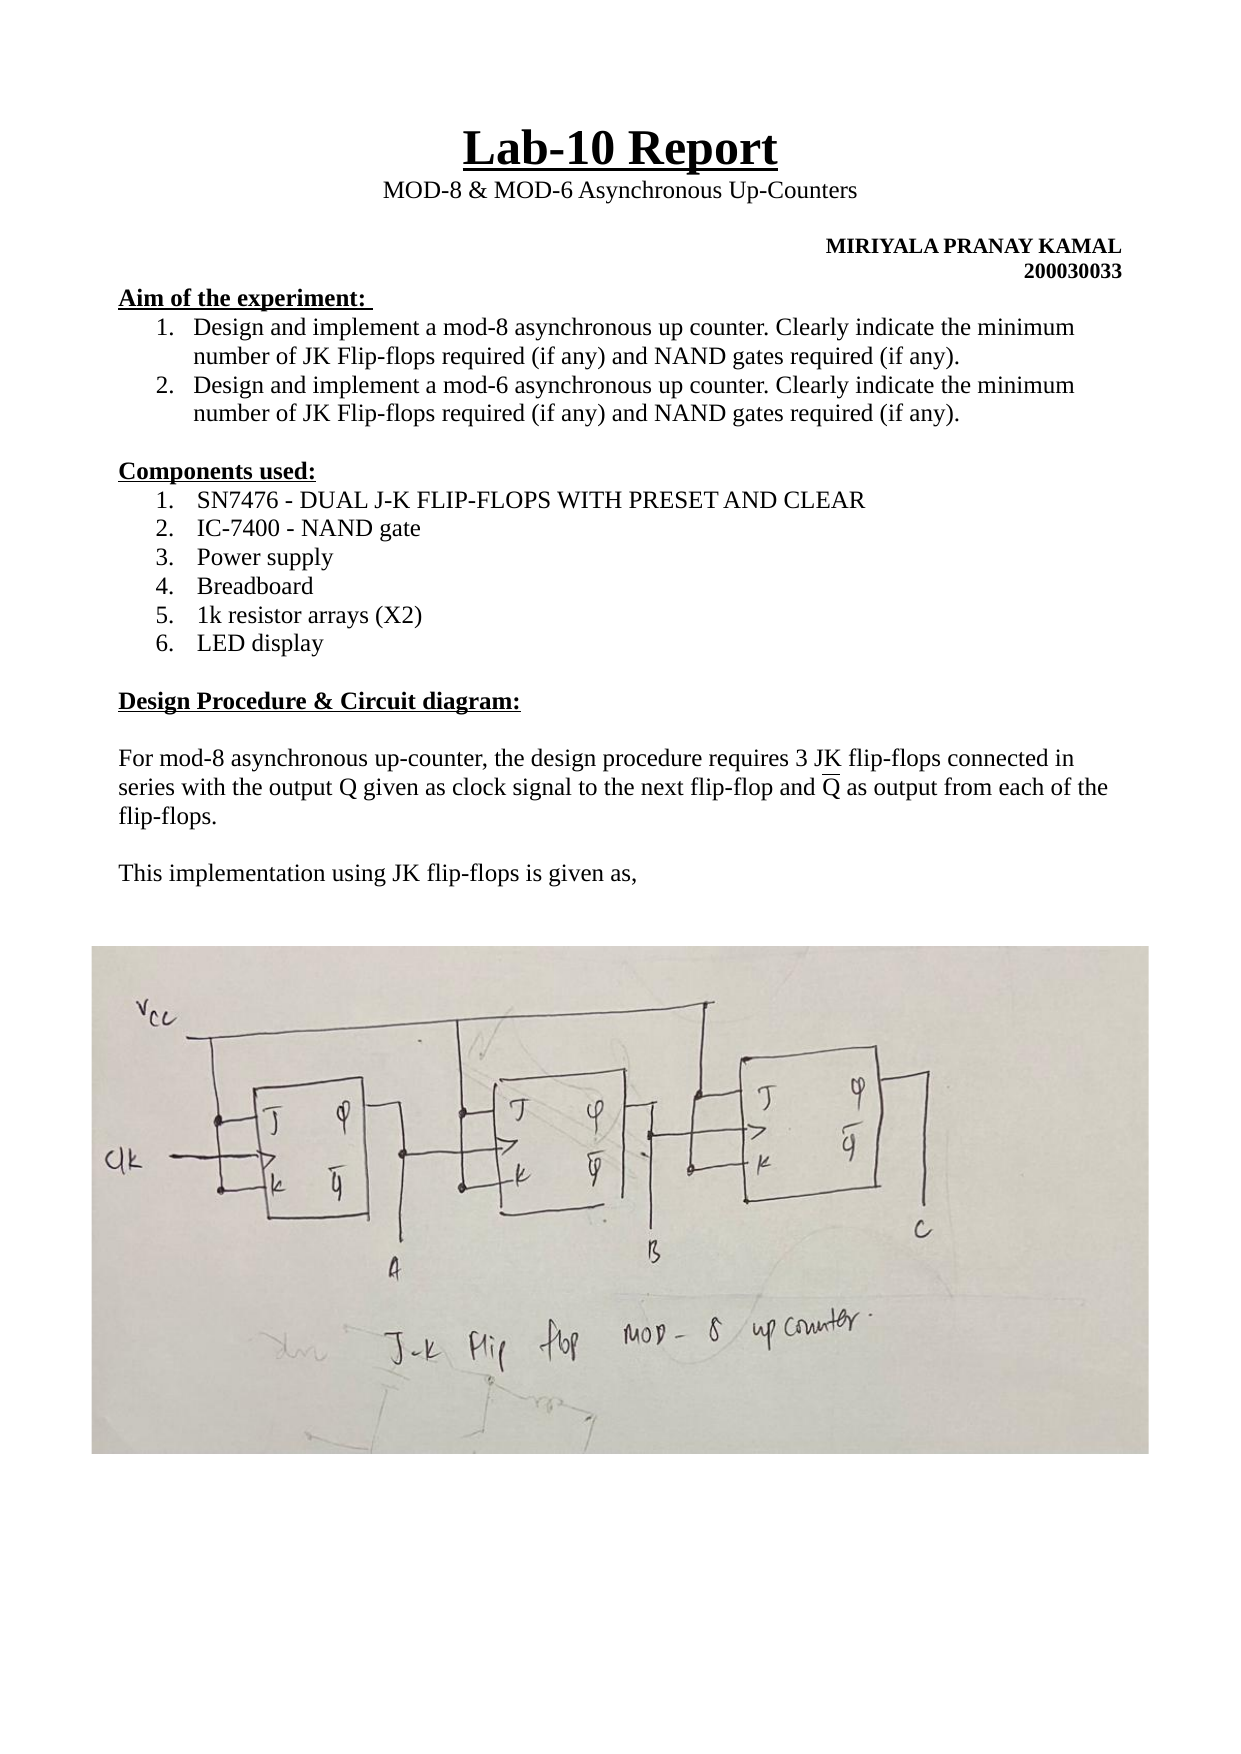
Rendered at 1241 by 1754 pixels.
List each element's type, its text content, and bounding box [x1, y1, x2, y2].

text MIRIYALA PRANAY KAMAL [118, 233, 1122, 258]
list Power supply [155, 542, 1122, 571]
list SN7476 - DUAL J-K FLIP-FLOPS WITH PRESET AND CLEAR [155, 485, 1122, 513]
text 200030033 [266, 258, 1122, 283]
list LED display [155, 628, 1122, 657]
text Design Procedure & Circuit diagram: [118, 686, 1122, 715]
list Breadboard [155, 571, 1122, 600]
text Components used: [118, 456, 1122, 485]
list Design and implement a mod-6 asynchronous up counter. Clearly indicate the minimum number of JK Flip-flops required (if any) and NAND gates required (if any). [156, 370, 1122, 427]
text This implementation using JK flip-flops is given as, [118, 858, 1122, 887]
list Design and implement a mod-8 asynchronous up counter. Clearly indicate the minimum number of JK Flip-flops required (if any) and NAND gates required (if any). [156, 312, 1122, 370]
picture [91, 946, 1149, 1454]
text Lab-10 Report [118, 118, 1122, 176]
text For mod-8 asynchronous up-counter, the design procedure requires 3 JK flip-flops connected in series with the output Q given as clock signal to the next flip-flop and Q as output from each of the flip-flops. [118, 743, 1122, 830]
text MOD-8 & MOD-6 Asynchronous Up-Counters [118, 176, 1122, 204]
list IC-7400 - NAND gate [155, 513, 1122, 542]
list 1k resistor arrays (X2) [155, 600, 1122, 628]
text Aim of the experiment: [118, 283, 1122, 312]
